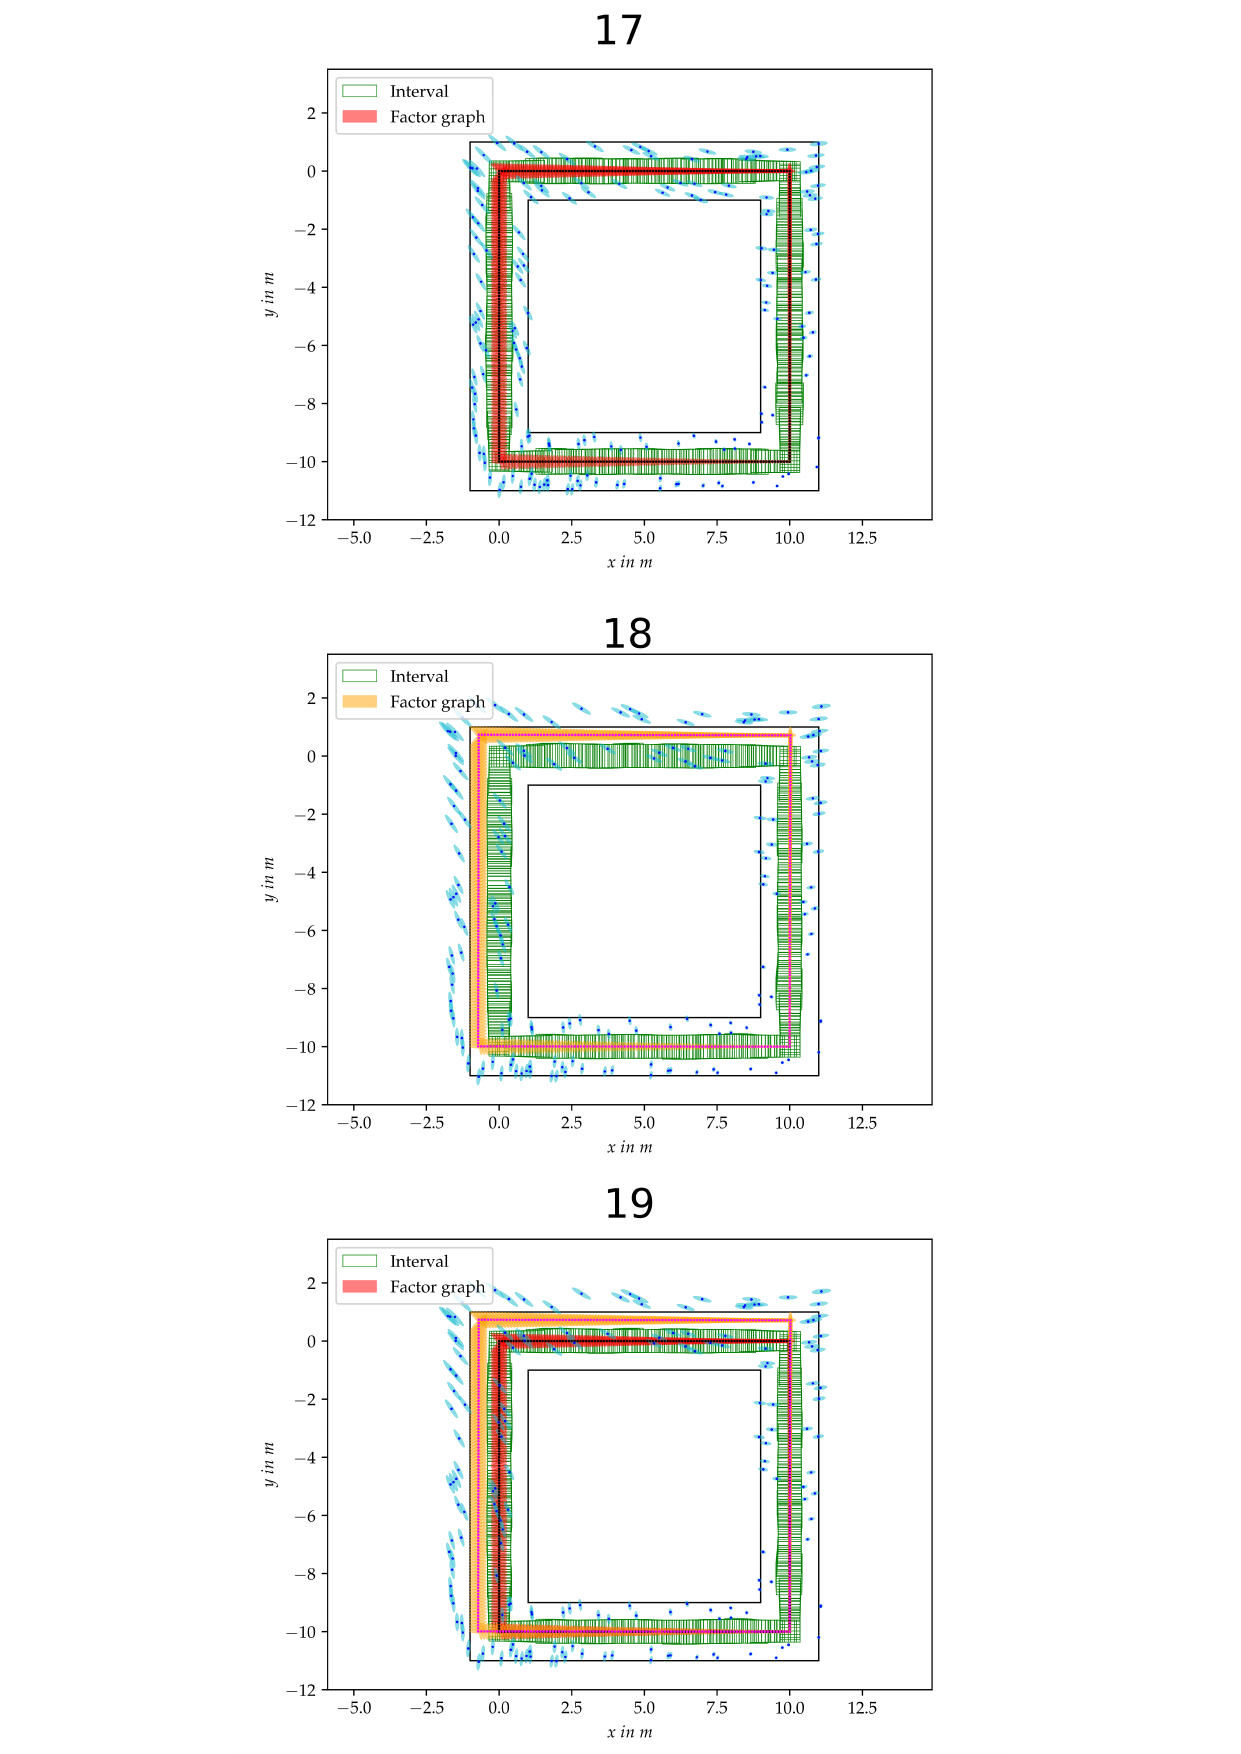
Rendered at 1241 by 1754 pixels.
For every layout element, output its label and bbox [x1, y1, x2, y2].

picture [230, 0, 1010, 1754]
